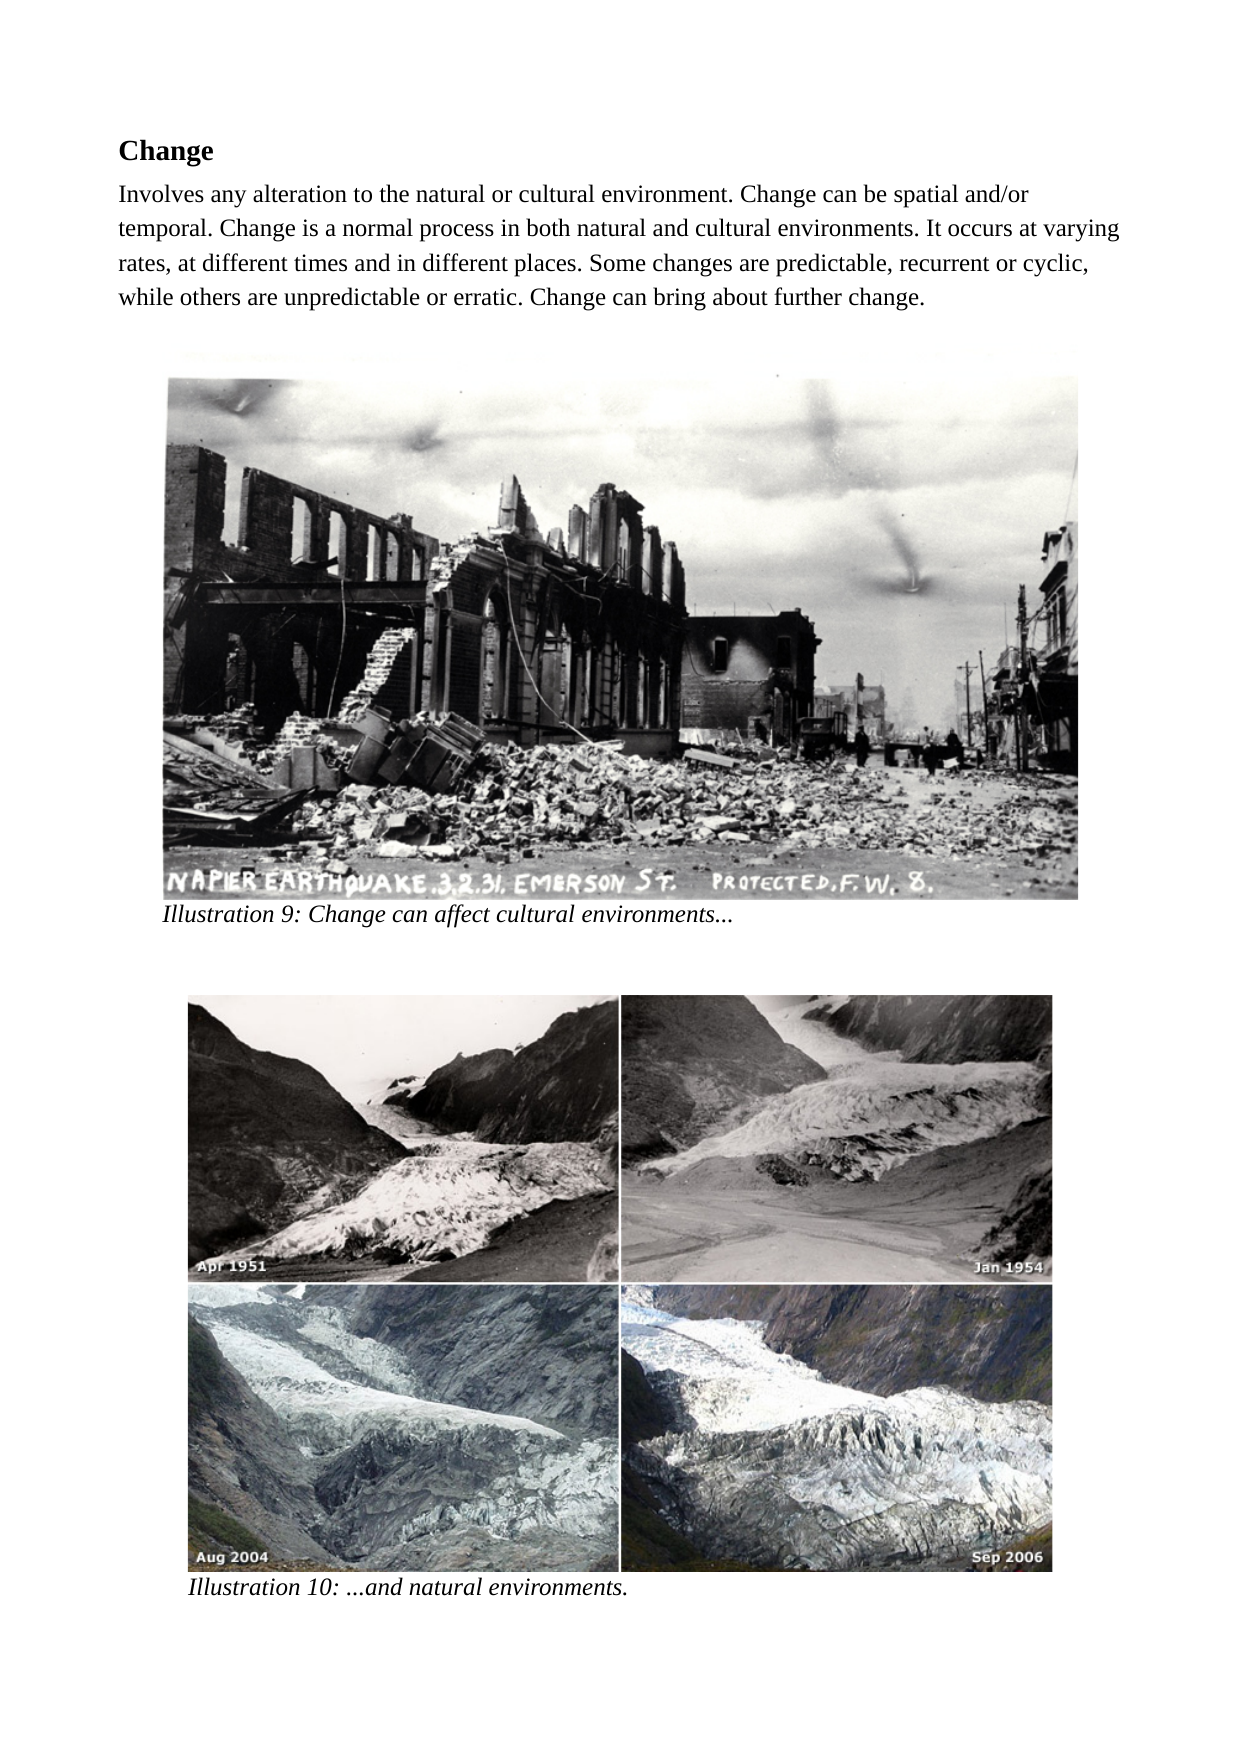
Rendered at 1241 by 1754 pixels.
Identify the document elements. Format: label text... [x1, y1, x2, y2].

text Involves any alteration to the natural or cultural environment. Change can be spatial and/or temporal. Change is a normal process in both natural and cultural environments. It occurs at varying rates, at different times and in different places. Some changes are predictable, recurrent or cyclic, while others are unpredictable or erratic. Change can bring about further change. [118, 179, 1122, 311]
text Illustration 9: Change can affect cultural environments... [162, 900, 1078, 928]
picture [162, 343, 1079, 900]
picture [187, 995, 1053, 1572]
text Illustration 10: ...and natural environments. [188, 1572, 1052, 1601]
subtitle Change [118, 133, 1122, 166]
